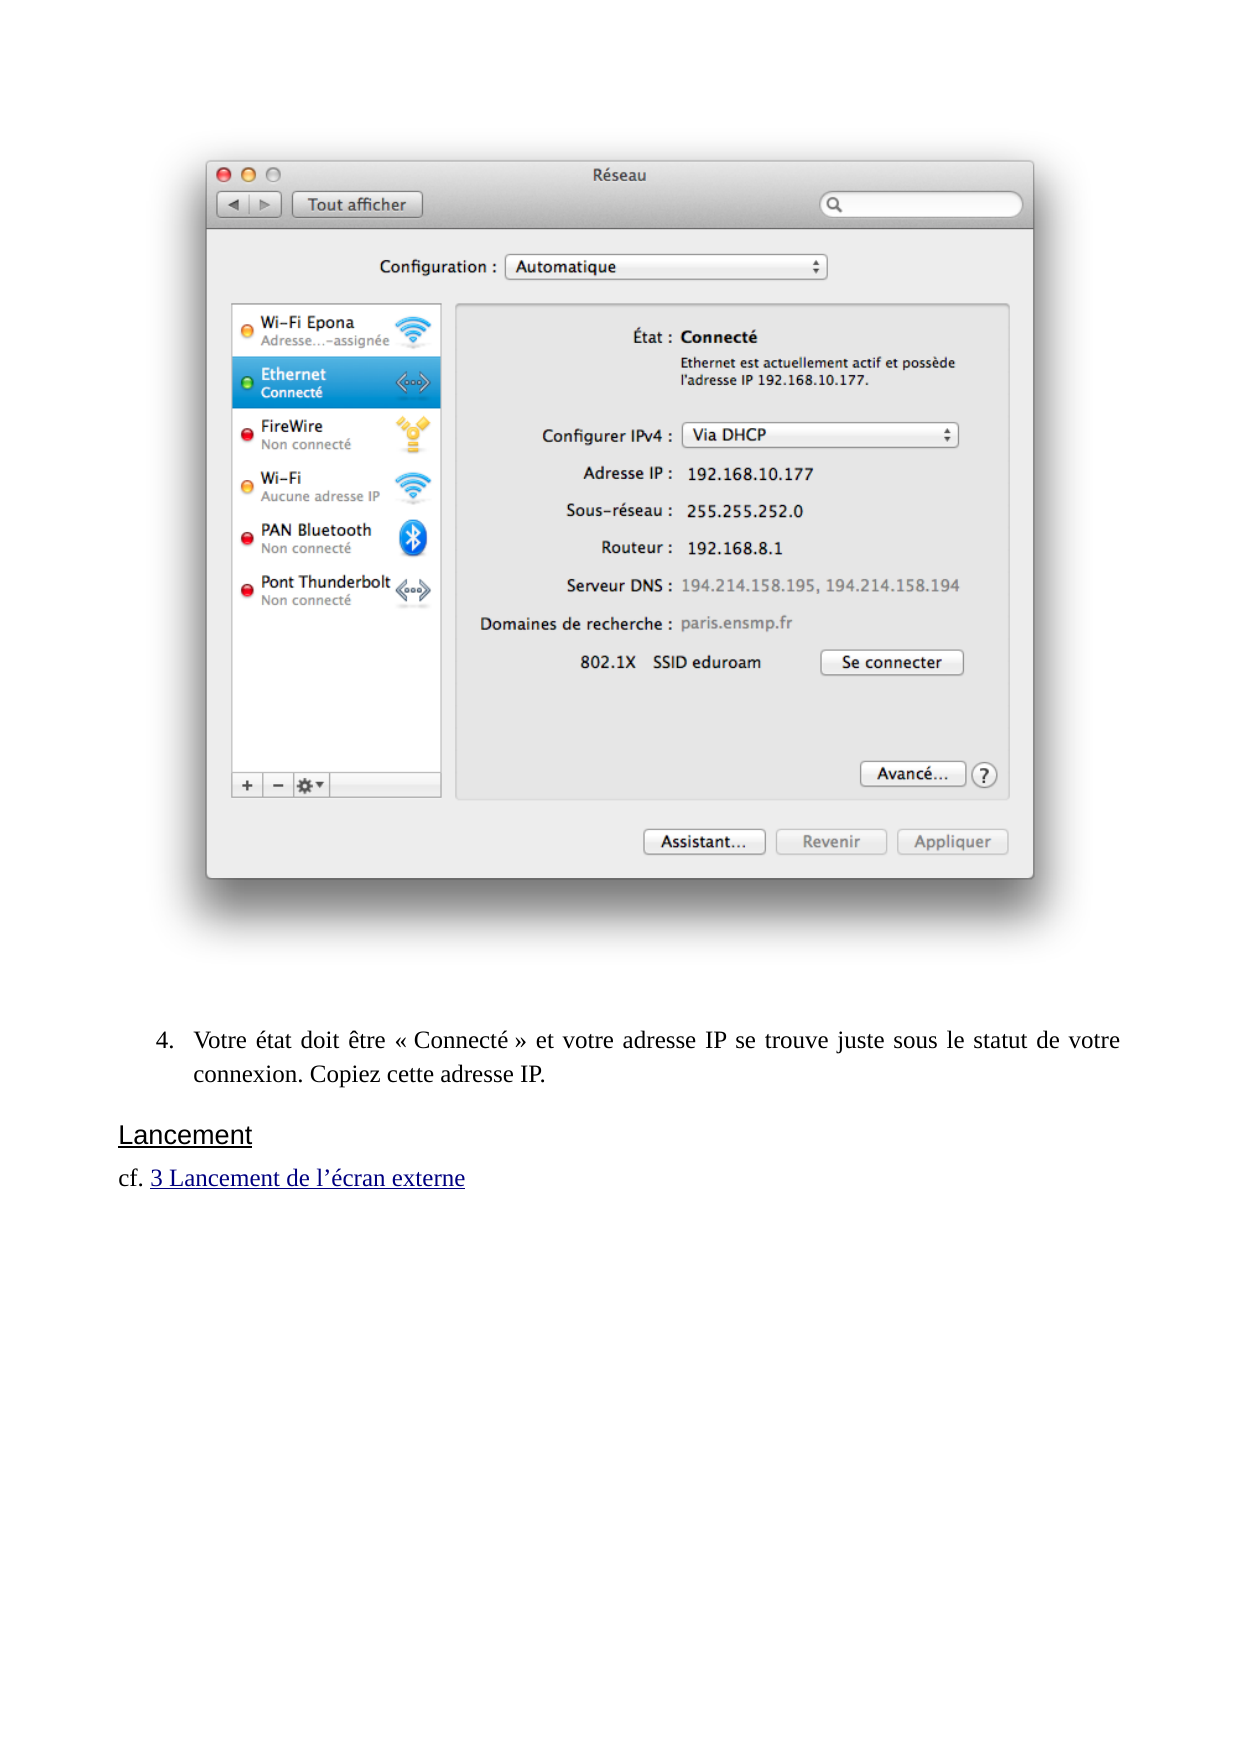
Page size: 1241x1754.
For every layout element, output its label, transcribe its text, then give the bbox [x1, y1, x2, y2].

list Votre état doit être « Connecté » et votre adresse IP se trouve juste sous le statut de votre connexion. Copiez cette adresse IP. [156, 1025, 1122, 1088]
text cf. 3 Lancement de l’écran externe [118, 1163, 1122, 1191]
picture [136, 118, 1104, 976]
subtitle Lancement [118, 1119, 1122, 1150]
